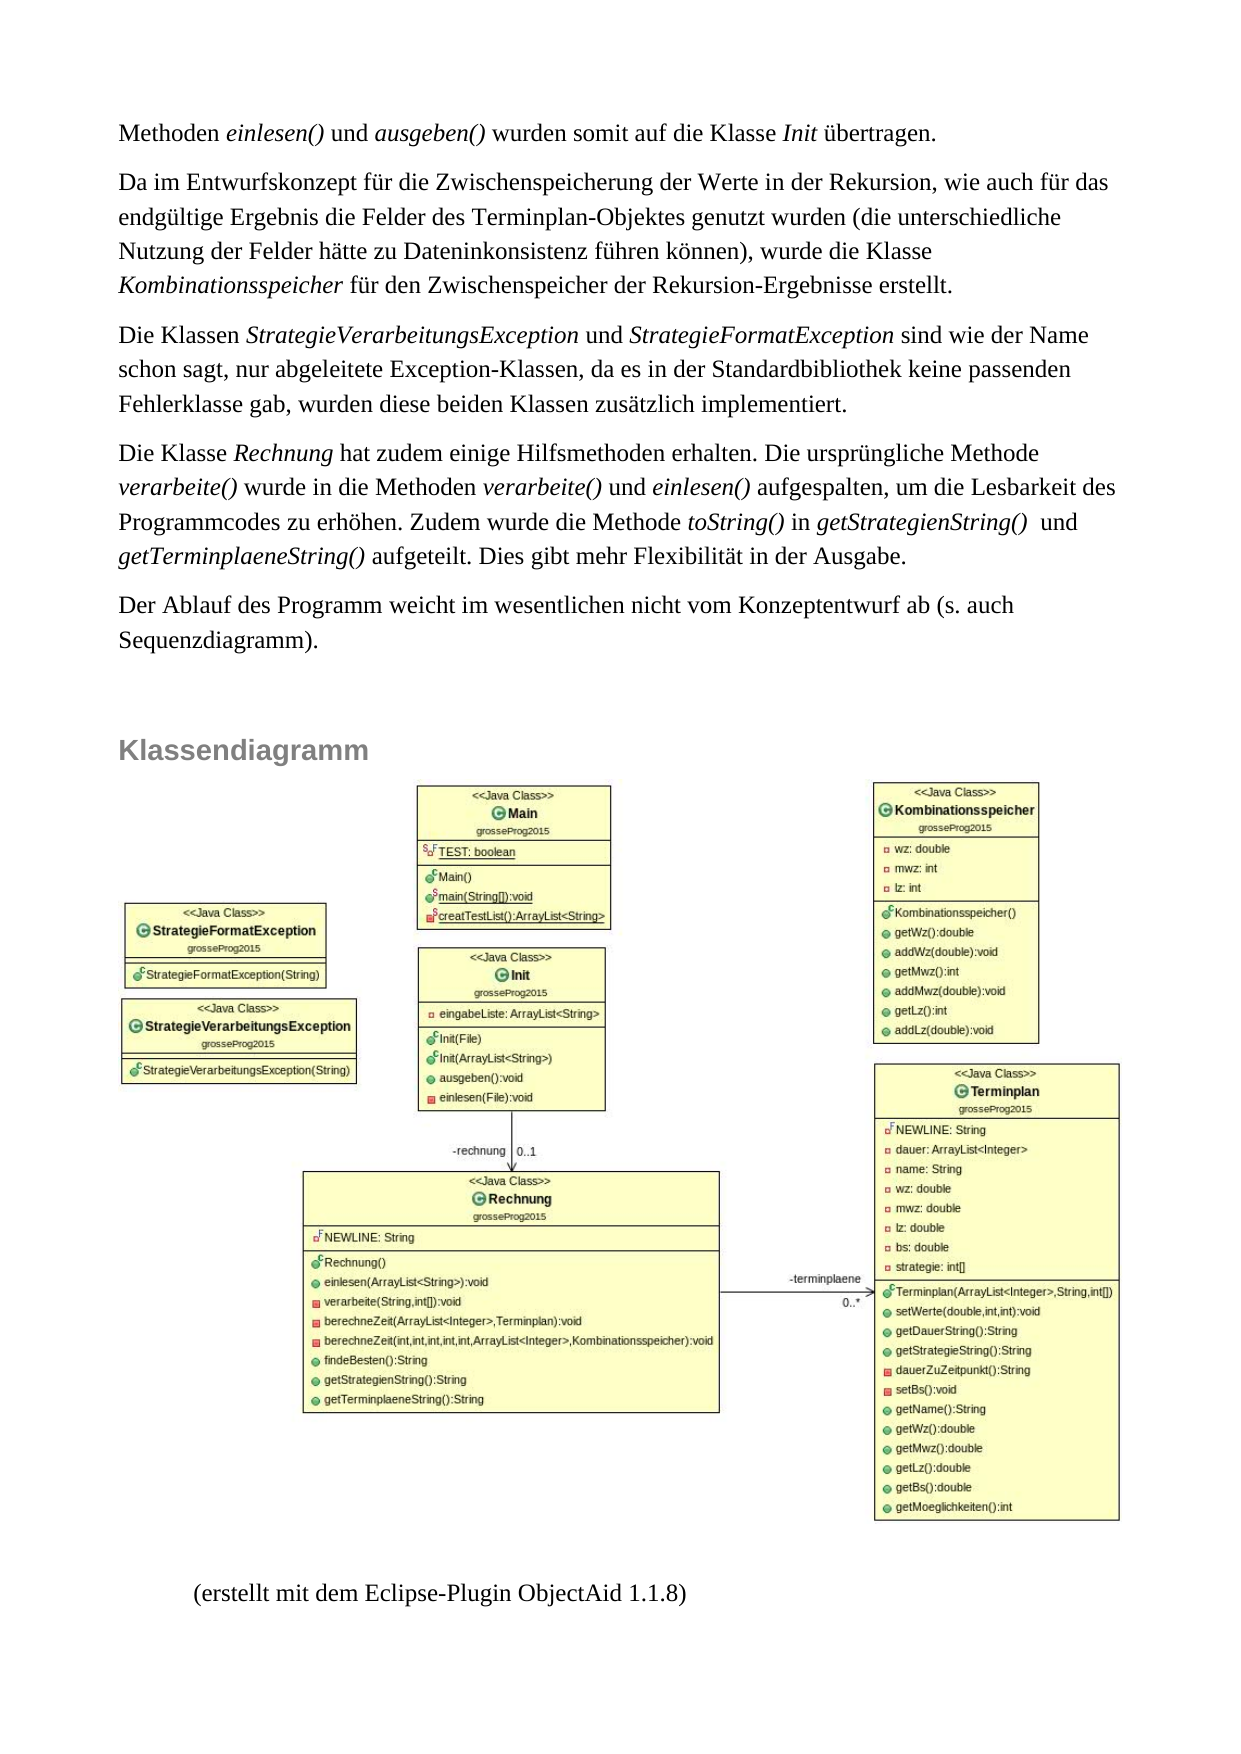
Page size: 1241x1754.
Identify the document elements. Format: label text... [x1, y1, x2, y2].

picture [118, 779, 1123, 1524]
subtitle Klassendiagramm [118, 733, 1122, 767]
text Methoden einlesen() und ausgeben() wurden somit auf die Klasse Init übertragen. [118, 118, 1122, 147]
text Der Ablauf des Programm weicht im wesentlichen nicht vom Konzeptentwurf ab (s. auch Sequenzdiagramm). [118, 590, 1122, 653]
text (erstellt mit dem Eclipse-Plugin ObjectAid 1.1.8) [118, 1578, 1122, 1607]
text Die Klassen StrategieVerarbeitungsException und StrategieFormatException sind wie der Name schon sagt, nur abgeleitete Exception-Klassen, da es in der Standardbibliothek keine passenden Fehlerklasse gab, wurden diese beiden Klassen zusätzlich implementiert. [118, 320, 1122, 417]
text Die Klasse Rechnung hat zudem einige Hilfsmethoden erhalten. Die ursprüngliche Methode verarbeite() wurde in die Methoden verarbeite() und einlesen() aufgespalten, um die Lesbarkeit des Programmcodes zu erhöhen. Zudem wurde die Methode toString() in getStrategienString() und getTerminplaeneString() aufgeteilt. Dies gibt mehr Flexibilität in der Ausgabe. [118, 438, 1122, 570]
text Da im Entwurfskonzept für die Zwischenspeicherung der Werte in der Rekursion, wie auch für das endgültige Ergebnis die Felder des Terminplan-Objektes genutzt wurden (die unterschiedliche Nutzung der Felder hätte zu Dateninkonsistenz führen können), wurde die Klasse Kombinationsspeicher für den Zwischenspeicher der Rekursion-Ergebnisse erstellt. [118, 167, 1122, 299]
